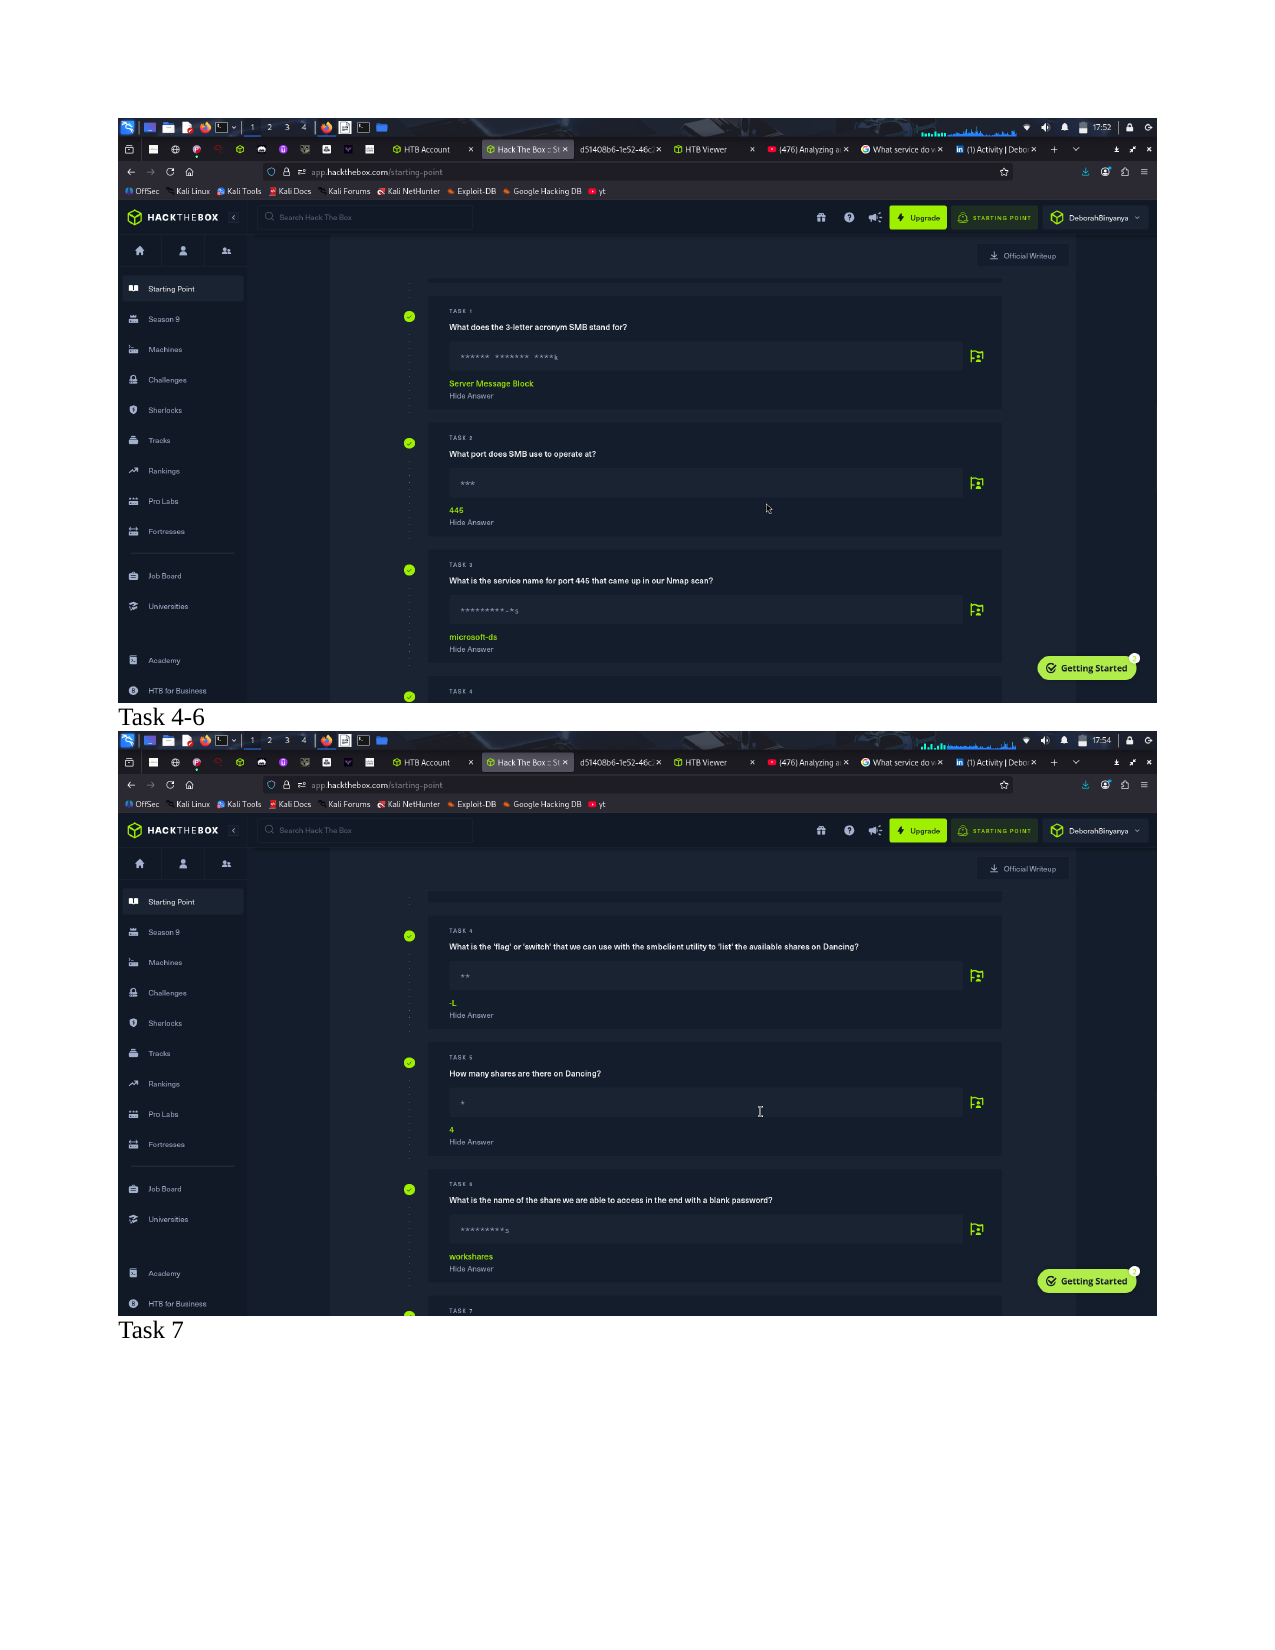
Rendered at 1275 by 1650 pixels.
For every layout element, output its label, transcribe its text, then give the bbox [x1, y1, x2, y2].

picture [118, 118, 1157, 703]
text Task 7 [118, 1316, 1157, 1344]
text Task 4-6 [118, 703, 1157, 731]
picture [118, 731, 1157, 1316]
